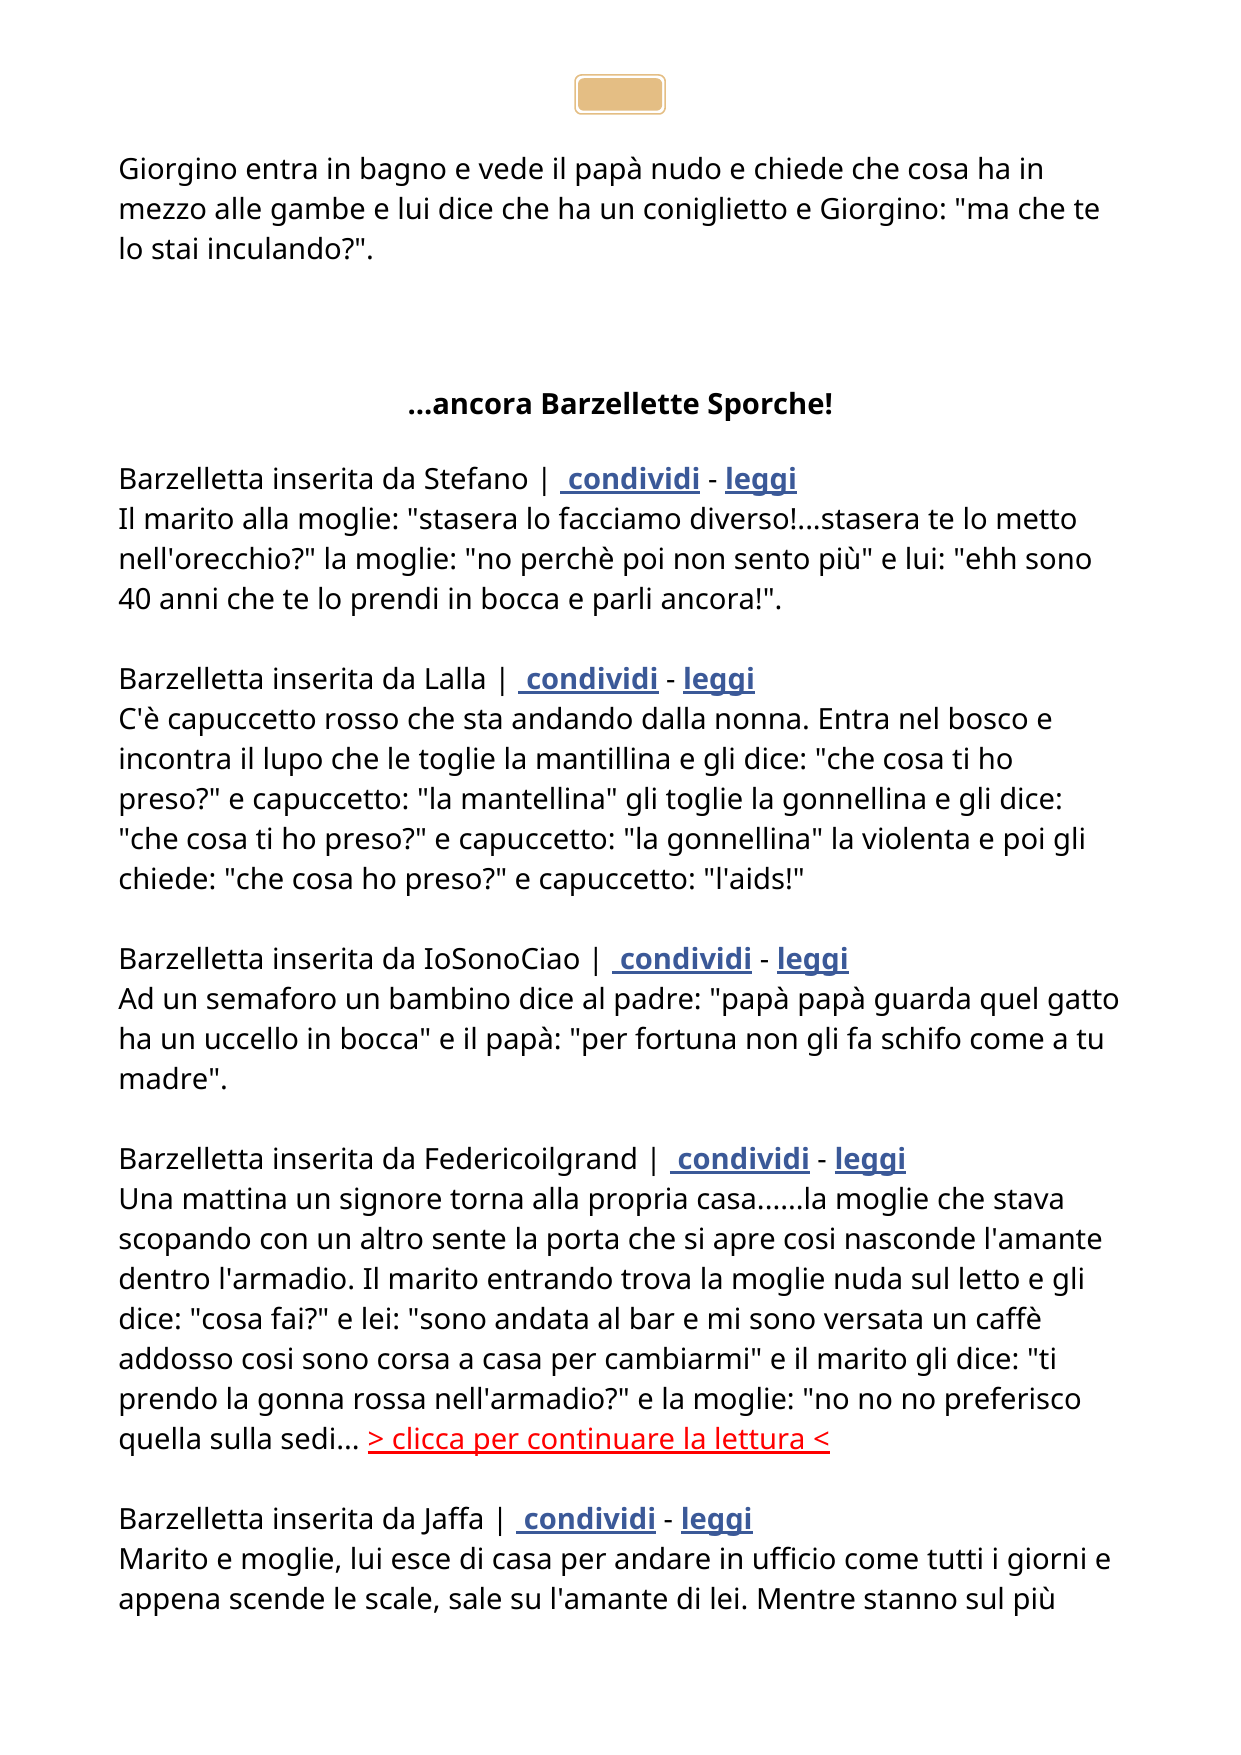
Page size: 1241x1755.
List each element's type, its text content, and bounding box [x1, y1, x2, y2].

text Barzelletta inserita da Lalla | condividi - leggi [118, 618, 1122, 698]
text Barzelletta inserita da Stefano | condividi - leggi [118, 458, 1122, 498]
text ...ancora Barzellette Sporche! [118, 383, 1122, 423]
text Barzelletta inserita da Jaffa | condividi - leggi [118, 1458, 1122, 1538]
text Ad un semaforo un bambino dice al padre: "papà papà guarda quel gatto ha un uccello in bocca" e il papà: "per fortuna non gli fa schifo come a tu madre". [118, 978, 1122, 1098]
text Giorgino entra in bagno e vede il papà nudo e chiede che cosa ha in mezzo alle gambe e lui dice che ha un coniglietto e Giorgino: "ma che te lo stai inculando?". [118, 148, 1122, 268]
text Una mattina un signore torna alla propria casa......la moglie che stava scopando con un altro sente la porta che si apre cosi nasconde l'amante dentro l'armadio. Il marito entrando trova la moglie nuda sul letto e gli dice: "cosa fai?" e lei: "sono andata al bar e mi sono versata un caffè addosso cosi sono corsa a casa per cambiarmi" e il marito gli dice: "ti prendo la gonna rossa nell'armadio?" e la moglie: "no no no preferisco quella sulla sedi... > clicca per continuare la lettura < [118, 1178, 1122, 1458]
text Il marito alla moglie: "stasera lo facciamo diverso!...stasera te lo metto nell'orecchio?" la moglie: "no perchè poi non sento più" e lui: "ehh sono 40 anni che te lo prendi in bocca e parli ancora!". [118, 498, 1122, 618]
text C'è capuccetto rosso che sta andando dalla nonna. Entra nel bosco e incontra il lupo che le toglie la mantillina e gli dice: "che cosa ti ho preso?" e capuccetto: "la mantellina" gli toglie la gonnellina e gli dice: "che cosa ti ho preso?" e capuccetto: "la gonnellina" la violenta e poi gli chiede: "che cosa ho preso?" e capuccetto: "l'aids!" [118, 698, 1122, 898]
text Marito e moglie, lui esce di casa per andare in ufficio come tutti i giorni e appena scende le scale, sale su l'amante di lei. Mentre stanno sul più [118, 1538, 1122, 1618]
text Barzelletta inserita da IoSonoCiao | condividi - leggi [118, 898, 1122, 978]
text Barzelletta inserita da Federicoilgrand | condividi - leggi [118, 1098, 1122, 1178]
